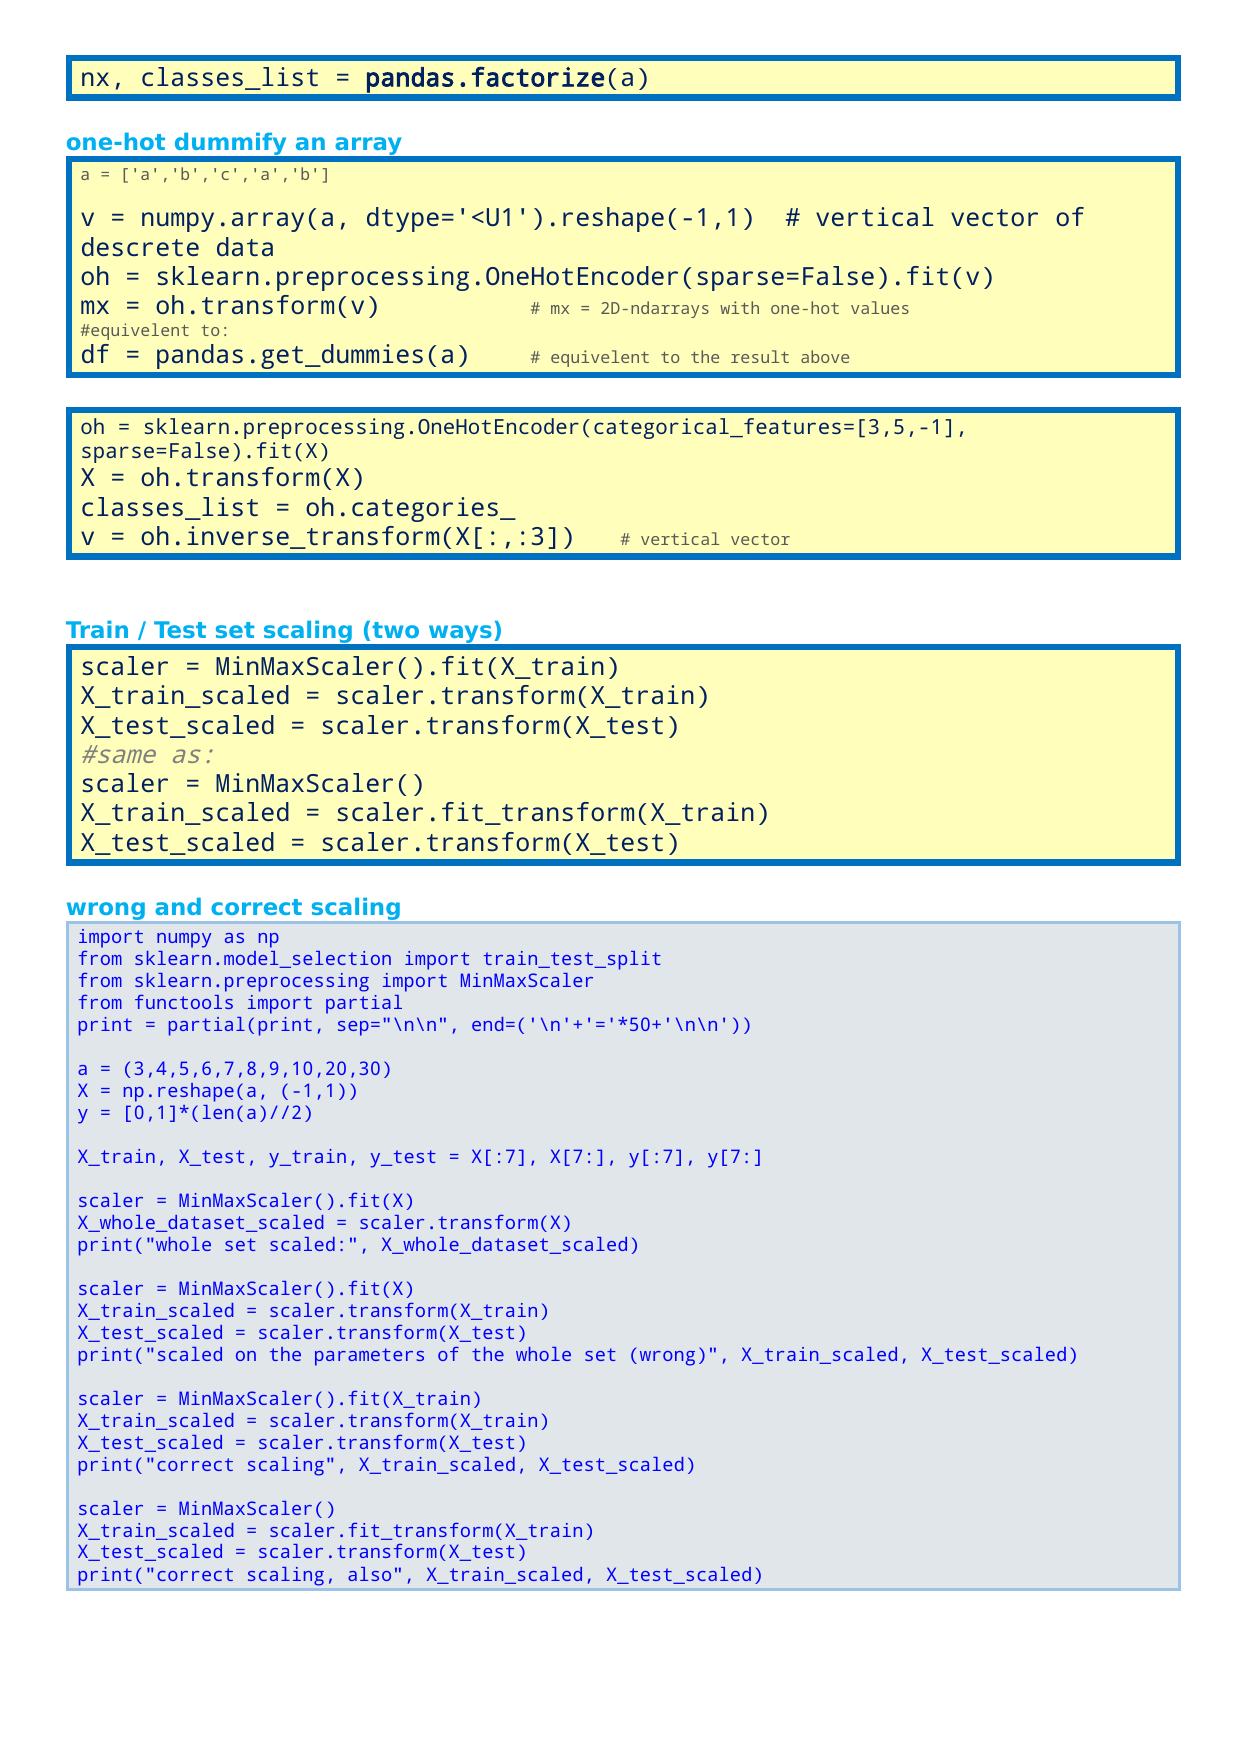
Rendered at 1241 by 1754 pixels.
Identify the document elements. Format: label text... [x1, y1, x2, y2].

text y = [0,1]*(len(a)//2) [69, 1097, 1178, 1119]
title wrong and correct scaling [66, 894, 1181, 921]
text X_train, X_test, y_train, y_test = X[:7], X[7:], y[:7], y[7:] [69, 1141, 1178, 1163]
text import numpy as np [69, 924, 1178, 943]
text X_train_scaled = scaler.transform(X_train) [69, 1294, 1178, 1317]
text v = numpy.array(a, dtype='<U1').reshape(-1,1) # vertical vector of descrete data [72, 195, 1175, 254]
text print("correct scaling", X_train_scaled, X_test_scaled) [69, 1448, 1178, 1470]
text print = partial(print, sep="\n\n", end=('\n'+'='*50+'\n\n')) [69, 1009, 1178, 1031]
text nx, classes_list = pandas.factorize(a) [72, 61, 1175, 94]
text from functools import partial [69, 987, 1178, 1009]
text X_train_scaled = scaler.transform(X_train) [69, 1404, 1178, 1426]
text X_test_scaled = scaler.transform(X_test) [69, 1426, 1178, 1448]
text scaler = MinMaxScaler().fit(X_train) [69, 1382, 1178, 1404]
text oh = sklearn.preprocessing.OneHotEncoder(categorical_features=[3,5,-1], sparse=False).fit(X) [72, 413, 1175, 455]
text #equivelent to: [72, 312, 1175, 332]
text v = oh.inverse_transform(X[:,:3]) # vertical vector [72, 514, 1175, 553]
text X = oh.transform(X) [72, 455, 1175, 484]
text X_whole_dataset_scaled = scaler.transform(X) [69, 1207, 1178, 1229]
text df = pandas.get_dummies(a) # equivelent to the result above [72, 332, 1175, 372]
text scaler = MinMaxScaler() [69, 1492, 1178, 1514]
text a = (3,4,5,6,7,8,9,10,20,30) [69, 1053, 1178, 1075]
text a = ['a','b','c','a','b'] [72, 162, 1175, 176]
text scaler = MinMaxScaler().fit(X) [69, 1185, 1178, 1207]
text mx = oh.transform(v) # mx = 2D-ndarrays with one-hot values [72, 283, 1175, 312]
text from sklearn.preprocessing import MinMaxScaler [69, 965, 1178, 987]
title one-hot dummify an array [66, 129, 1181, 156]
text scaler = MinMaxScaler().fit(X) [69, 1273, 1178, 1294]
text from sklearn.model_selection import train_test_split [69, 943, 1178, 965]
text print("whole set scaled:", X_whole_dataset_scaled) [69, 1229, 1178, 1251]
title Train / Test set scaling (two ways) [66, 617, 1181, 644]
text X = np.reshape(a, (-1,1)) [69, 1075, 1178, 1097]
text print("correct scaling, also", X_train_scaled, X_test_scaled) [69, 1558, 1178, 1588]
text classes_list = oh.categories_ [72, 484, 1175, 514]
text oh = sklearn.preprocessing.OneHotEncoder(sparse=False).fit(v) [72, 254, 1175, 283]
text X_test_scaled = scaler.transform(X_test) [69, 1536, 1178, 1558]
text X_test_scaled = scaler.transform(X_test) [69, 1317, 1178, 1338]
text scaler = MinMaxScaler().fit(X_train) X_train_scaled = scaler.transform(X_train) X_test_scaled = scaler.transform(X_test) #same as: scaler = MinMaxScaler() X_train_scaled = scaler.fit_transform(X_train) X_test_scaled = scaler.transform(X_test) [72, 650, 1175, 859]
text print("scaled on the parameters of the whole set (wrong)", X_train_scaled, X_test_scaled) [69, 1338, 1178, 1361]
text X_train_scaled = scaler.fit_transform(X_train) [69, 1514, 1178, 1536]
